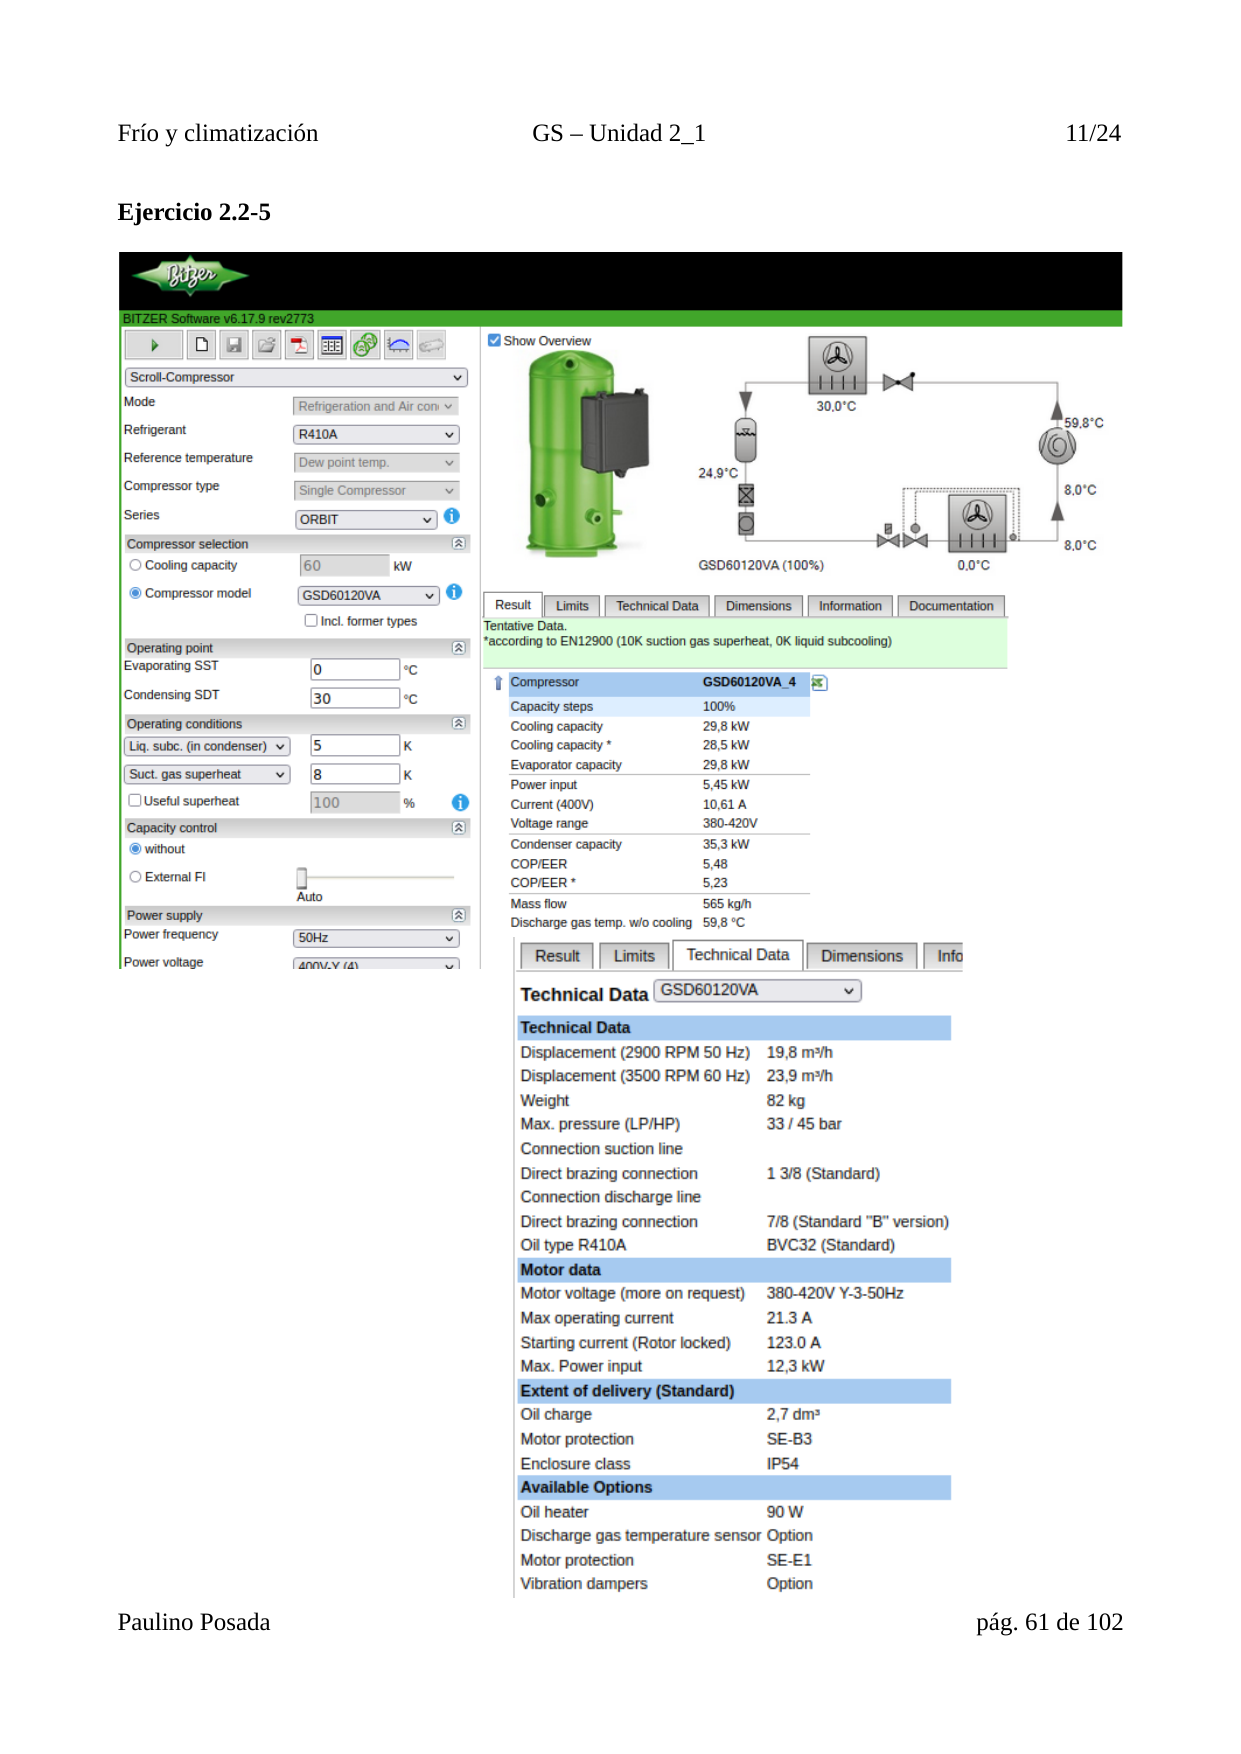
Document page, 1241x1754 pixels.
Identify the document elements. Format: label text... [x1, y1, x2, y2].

text Ejercicio 2.2-5 [117, 197, 1123, 226]
picture [118, 252, 1123, 1598]
